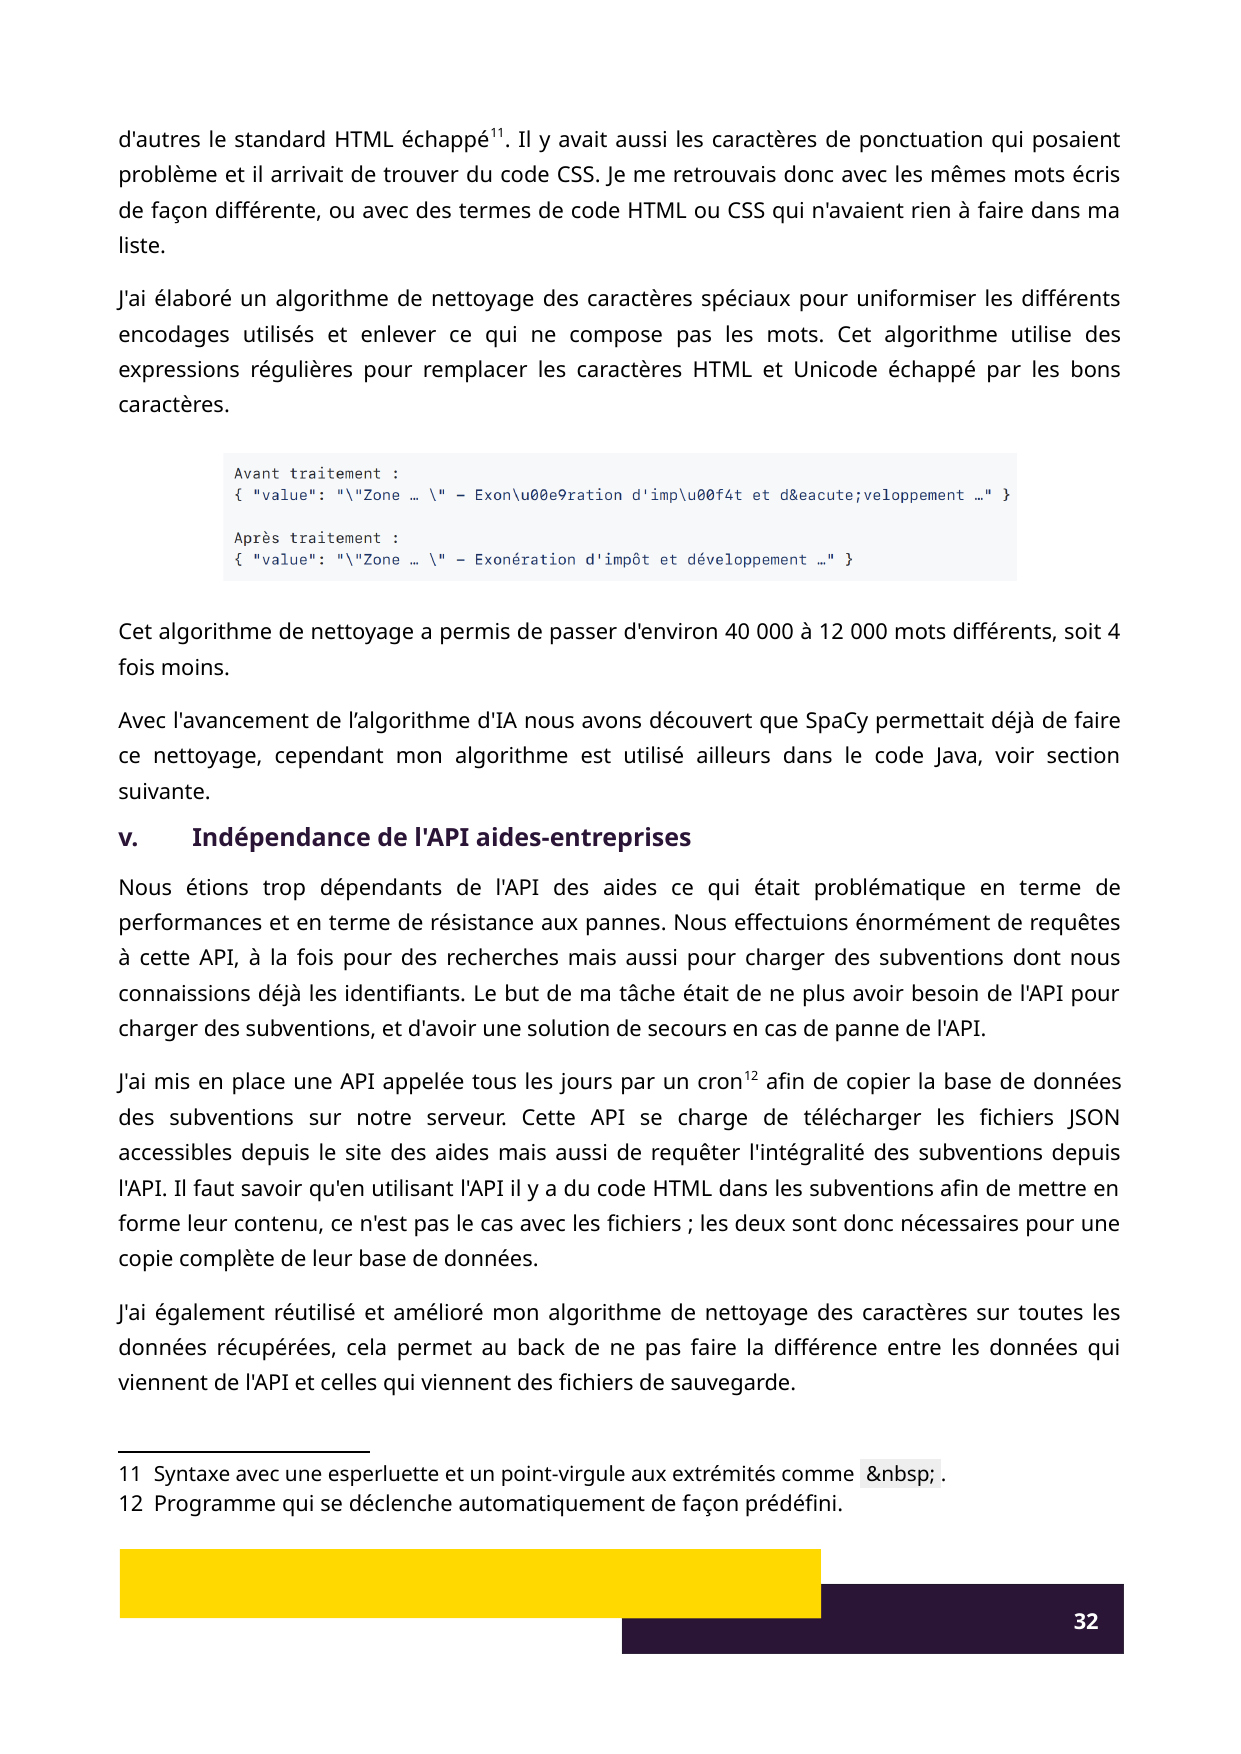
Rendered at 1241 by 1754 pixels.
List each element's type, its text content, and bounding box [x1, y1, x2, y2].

text Avec l'avancement de l’algorithme d'IA nous avons découvert que SpaCy permettait déjà de faire ce nettoyage, cependant mon algorithme est utilisé ailleurs dans le code Java, voir section suivante. [118, 699, 1122, 806]
text J'ai élaboré un algorithme de nettoyage des caractères spéciaux pour uniformiser les différents encodages utilisés et enlever ce qui ne compose pas les mots. Cet algorithme utilise des expressions régulières pour remplacer les caractères HTML et Unicode échappé par les bons caractères. [118, 277, 1122, 419]
picture [119, 1549, 1124, 1654]
subtitle v. Indépendance de l'API aides-entreprises [118, 818, 1122, 853]
text J'ai commencé par récupérer l'intégralité des subventions de l'API pour ne plus avoir besoin de les requêter. Puis j'ai parcouru les textes afin de remplir cette liste. J'ai vite rencontré des difficultés à cause des caractères spéciaux. Certains caractères utilisaient le standard UTF-8 échappé, d'autres le standard HTML échappé. Il y avait aussi les caractères de ponctuation qui posaient problème et il arrivait de trouver du code CSS. Je me retrouvais donc avec les mêmes mots écris de façon différente, ou avec des termes de code HTML ou CSS qui n'avaient rien à faire dans ma liste. [118, 118, 1122, 260]
text Cet algorithme de nettoyage a permis de passer d'environ 40 000 à 12 000 mots différents, soit 4 fois moins. [118, 611, 1122, 682]
text J'ai également réutilisé et amélioré mon algorithme de nettoyage des caractères sur toutes les données récupérées, cela permet au back de ne pas faire la différence entre les données qui viennent de l'API et celles qui viennent des fichiers de sauvegarde. [118, 1291, 1122, 1397]
text Nous étions trop dépendants de l'API des aides ce qui était problématique en terme de performances et en terme de résistance aux pannes. Nous effectuions énormément de requêtes à cette API, à la fois pour des recherches mais aussi pour charger des subventions dont nous connaissions déjà les identifiants. Le but de ma tâche était de ne plus avoir besoin de l'API pour charger des subventions, et d'avoir une solution de secours en cas de panne de l'API. [118, 866, 1122, 1043]
text Programme qui se déclenche automatiquement de façon prédéfini. [118, 1488, 1122, 1517]
picture [223, 453, 1017, 581]
text J'ai mis en place une API appelée tous les jours par un cron afin de copier la base de données des subventions sur notre serveur. Cette API se charge de télécharger les fichiers JSON accessibles depuis le site des aides mais aussi de requêter l'intégralité des subventions depuis l'API. Il faut savoir qu'en utilisant l'API il y a du code HTML dans les subventions afin de mettre en forme leur contenu, ce n'est pas le cas avec les fichiers ; les deux sont donc nécessaires pour une copie complète de leur base de données. [118, 1061, 1122, 1273]
text Syntaxe avec une esperluette et un point-virgule aux extrémités comme &nbsp; . [118, 1458, 1122, 1488]
